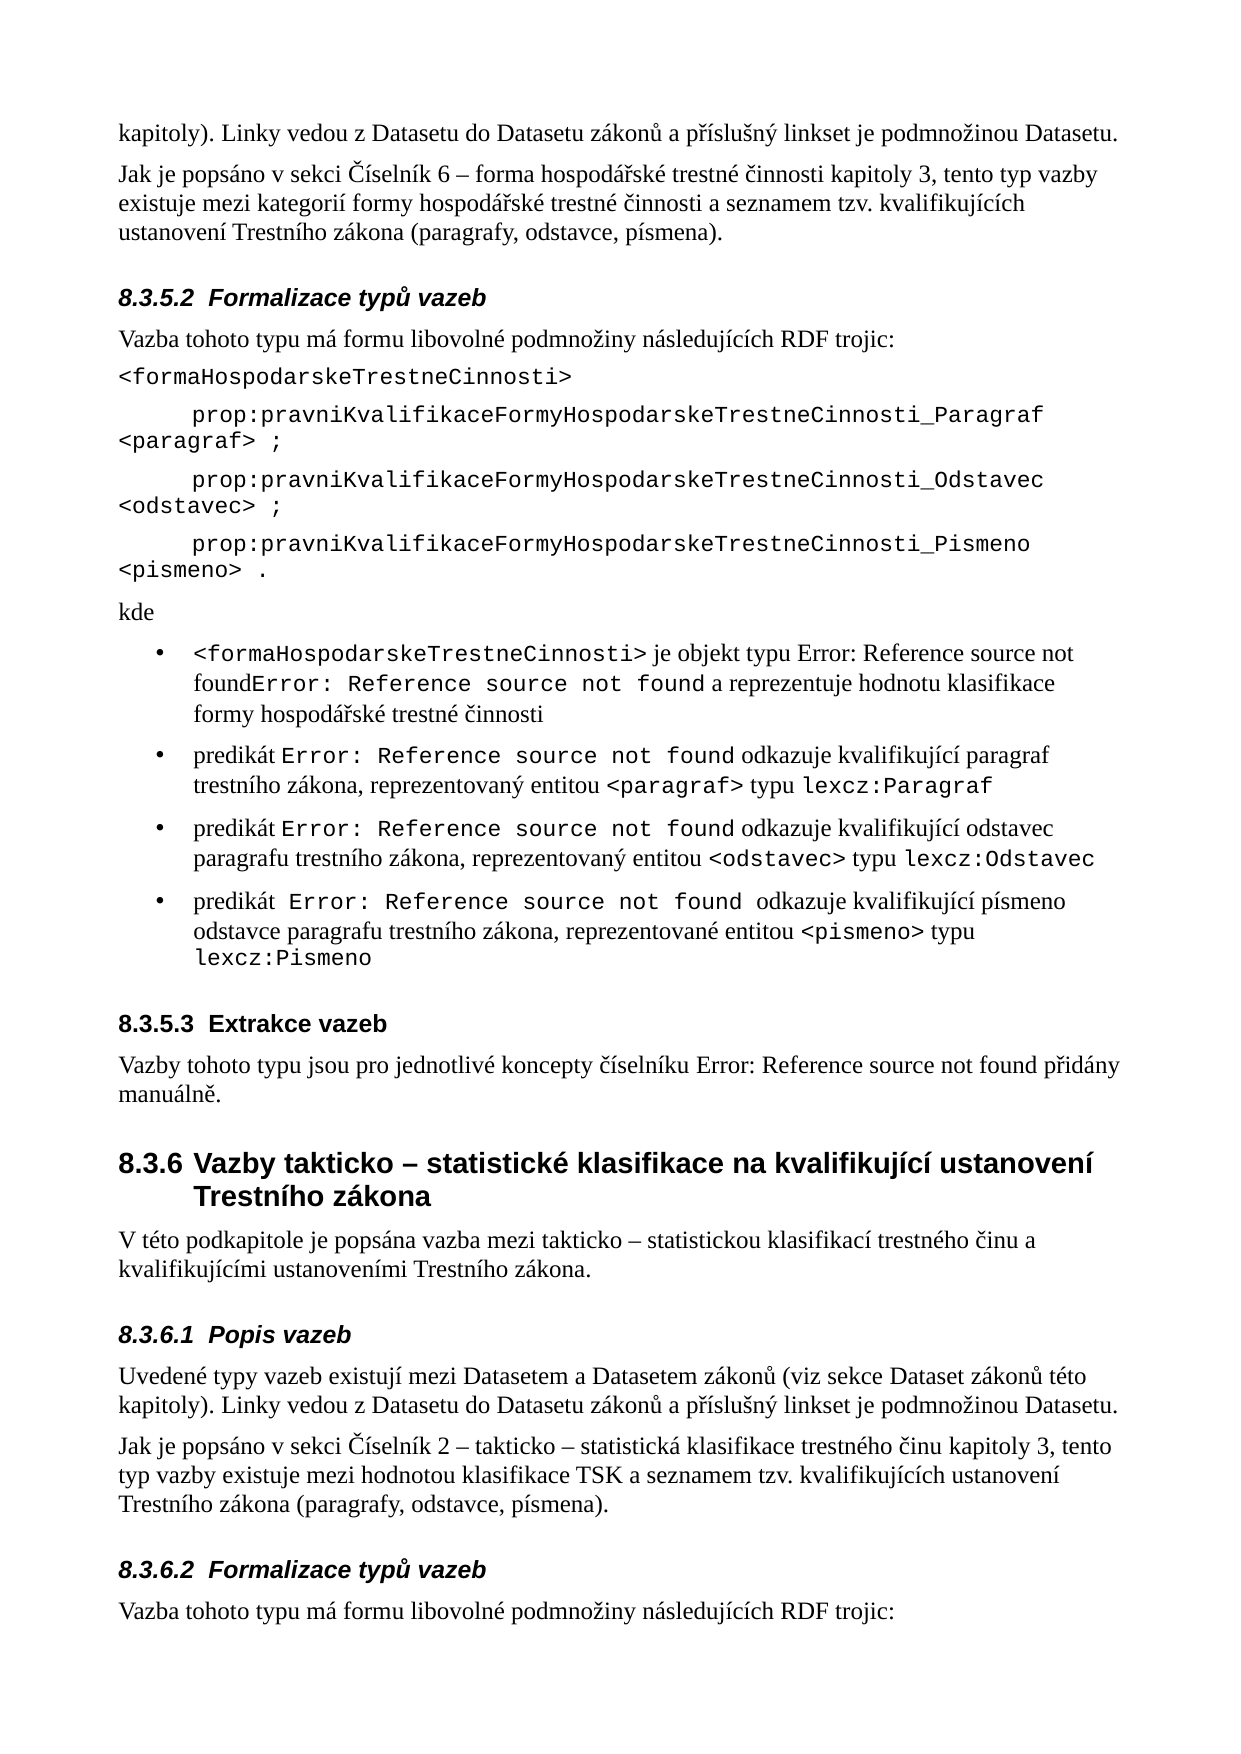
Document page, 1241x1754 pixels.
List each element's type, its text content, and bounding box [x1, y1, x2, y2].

list predikát Chyba: zdroj odkazu nenalezen odkazuje kvalifikující písmeno odstavce paragrafu trestního zákona, reprezentované entitou <pismeno> typu lexcz:Pismeno [156, 886, 1122, 972]
text kapitoly). Linky vedou z Datasetu do Datasetu zákonů a příslušný linkset je podmnožinou Datasetu. [118, 118, 1122, 147]
subtitle Vazby takticko – statistické klasifikace na kvalifikující ustanovení Trestního zákona [118, 1146, 1122, 1213]
text kde [118, 597, 1122, 626]
subtitle Formalizace typů vazeb [118, 283, 1122, 312]
text prop:pravniKvalifikaceFormyHospodarskeTrestneCinnosti_Odstavec <odstavec> ; [118, 468, 1122, 520]
text Vazby tohoto typu jsou pro jednotlivé koncepty číselníku Chyba: zdroj odkazu nenalezen přidány manuálně. [118, 1051, 1122, 1108]
list predikát Chyba: zdroj odkazu nenalezen odkazuje kvalifikující odstavec paragrafu trestního zákona, reprezentovaný entitou <odstavec> typu lexcz:Odstavec [156, 813, 1122, 873]
text Vazba tohoto typu má formu libovolné podmnožiny následujících RDF trojic: [118, 324, 1122, 353]
text V této podkapitole je popsána vazba mezi takticko – statistickou klasifikací trestného činu a kvalifikujícími ustanoveními Trestního zákona. [118, 1225, 1122, 1283]
subtitle Popis vazeb [118, 1320, 1122, 1349]
list <formaHospodarskeTrestneCinnosti> je objekt typu Chyba: zdroj odkazu nenalezenChyba: zdroj odkazu nenalezen a reprezentuje hodnotu klasifikace formy hospodářské trestné činnosti [156, 638, 1122, 727]
subtitle Extrakce vazeb [118, 1009, 1122, 1038]
list predikát Chyba: zdroj odkazu nenalezen odkazuje kvalifikující paragraf trestního zákona, reprezentovaný entitou <paragraf> typu lexcz:Paragraf [156, 740, 1122, 800]
text Jak je popsáno v sekci Číselník 2 – takticko – statistická klasifikace trestného činu kapitoly 3, tento typ vazby existuje mezi hodnotou klasifikace TSK a seznamem tzv. kvalifikujících ustanovení Trestního zákona (paragrafy, odstavce, písmena). [118, 1431, 1122, 1517]
subtitle Formalizace typů vazeb [118, 1555, 1122, 1583]
text prop:pravniKvalifikaceFormyHospodarskeTrestneCinnosti_Paragraf <paragraf> ; [118, 404, 1122, 456]
text Vazba tohoto typu má formu libovolné podmnožiny následujících RDF trojic: [118, 1596, 1122, 1625]
text Uvedené typy vazeb existují mezi Datasetem a Datasetem zákonů (viz sekce Dataset zákonů této kapitoly). Linky vedou z Datasetu do Datasetu zákonů a příslušný linkset je podmnožinou Datasetu. [118, 1361, 1122, 1419]
text prop:pravniKvalifikaceFormyHospodarskeTrestneCinnosti_Pismeno <pismeno> . [118, 533, 1122, 584]
text <formaHospodarskeTrestneCinnosti> [118, 365, 1122, 391]
text Jak je popsáno v sekci Číselník 6 – forma hospodářské trestné činnosti kapitoly 3, tento typ vazby existuje mezi kategorií formy hospodářské trestné činnosti a seznamem tzv. kvalifikujících ustanovení Trestního zákona (paragrafy, odstavce, písmena). [118, 159, 1122, 246]
